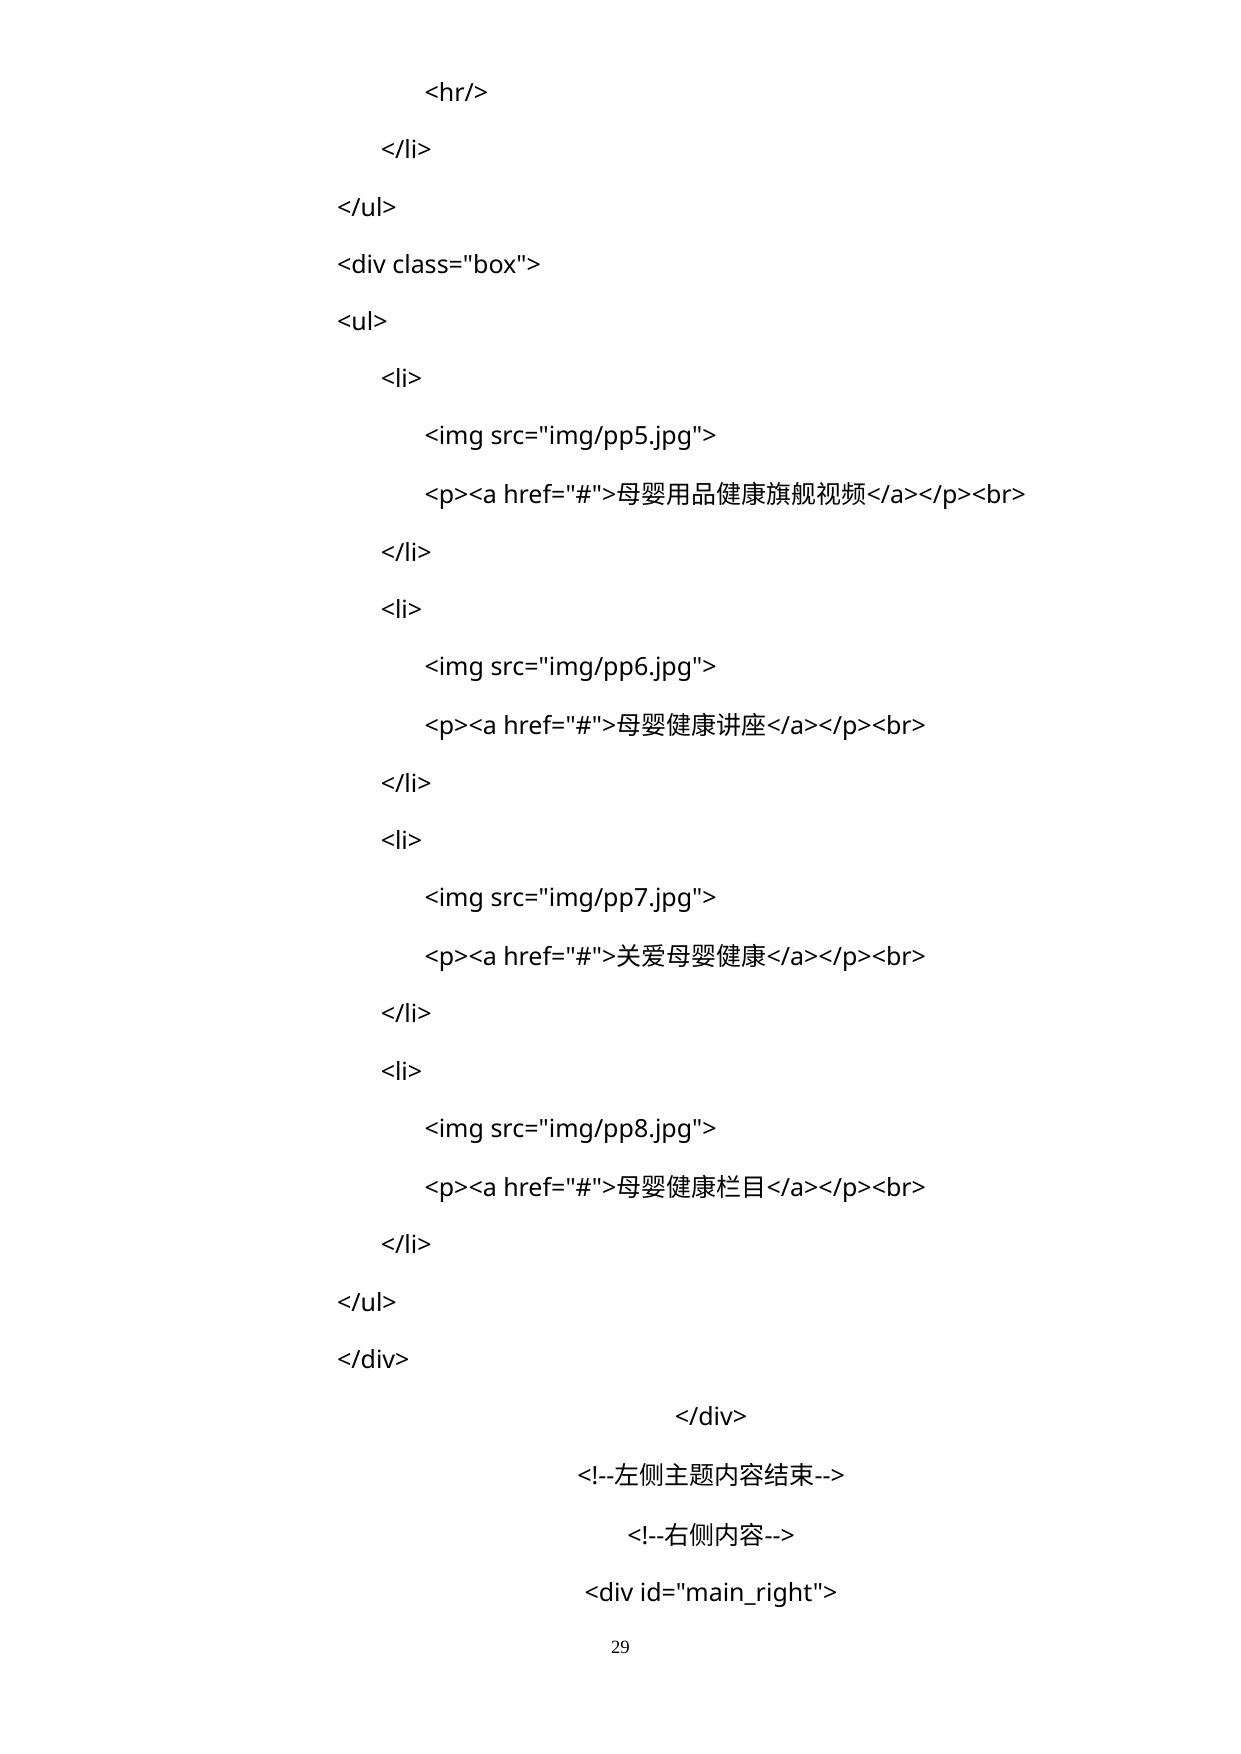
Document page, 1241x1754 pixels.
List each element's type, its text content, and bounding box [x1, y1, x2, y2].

text <div id="main_right"> [118, 1575, 1122, 1609]
text </div> [118, 1341, 1122, 1375]
text </ul> [118, 1284, 1122, 1318]
text <!--右侧内容--> [118, 1515, 1122, 1551]
text </li> [118, 132, 1122, 166]
text <li> [118, 591, 1122, 625]
text </ul> [118, 189, 1122, 223]
text </li> [118, 996, 1122, 1030]
text <li> [118, 822, 1122, 856]
text <img src="img/pp8.jpg"> [118, 1110, 1122, 1144]
text <li> [118, 1053, 1122, 1087]
text <!--左侧主题内容结束--> [118, 1455, 1122, 1492]
text <img src="img/pp5.jpg"> [118, 417, 1122, 452]
text <div class="box"> [118, 246, 1122, 280]
text </div> [118, 1398, 1122, 1432]
text </li> [118, 765, 1122, 799]
text </li> [118, 534, 1122, 568]
text <p><a href="#">关爱母婴健康</a></p><br> [118, 936, 1122, 973]
text <ul> [118, 303, 1122, 337]
text </li> [118, 1227, 1122, 1261]
text <img src="img/pp7.jpg"> [118, 879, 1122, 913]
text <p><a href="#">母婴健康栏目</a></p><br> [118, 1167, 1122, 1204]
text <img src="img/pp6.jpg"> [118, 648, 1122, 682]
text <li> [118, 360, 1122, 394]
text <p><a href="#">母婴健康讲座</a></p><br> [118, 706, 1122, 742]
text <hr/> [118, 75, 1122, 109]
text <p><a href="#">母婴用品健康旗舰视频</a></p><br> [118, 474, 1122, 511]
